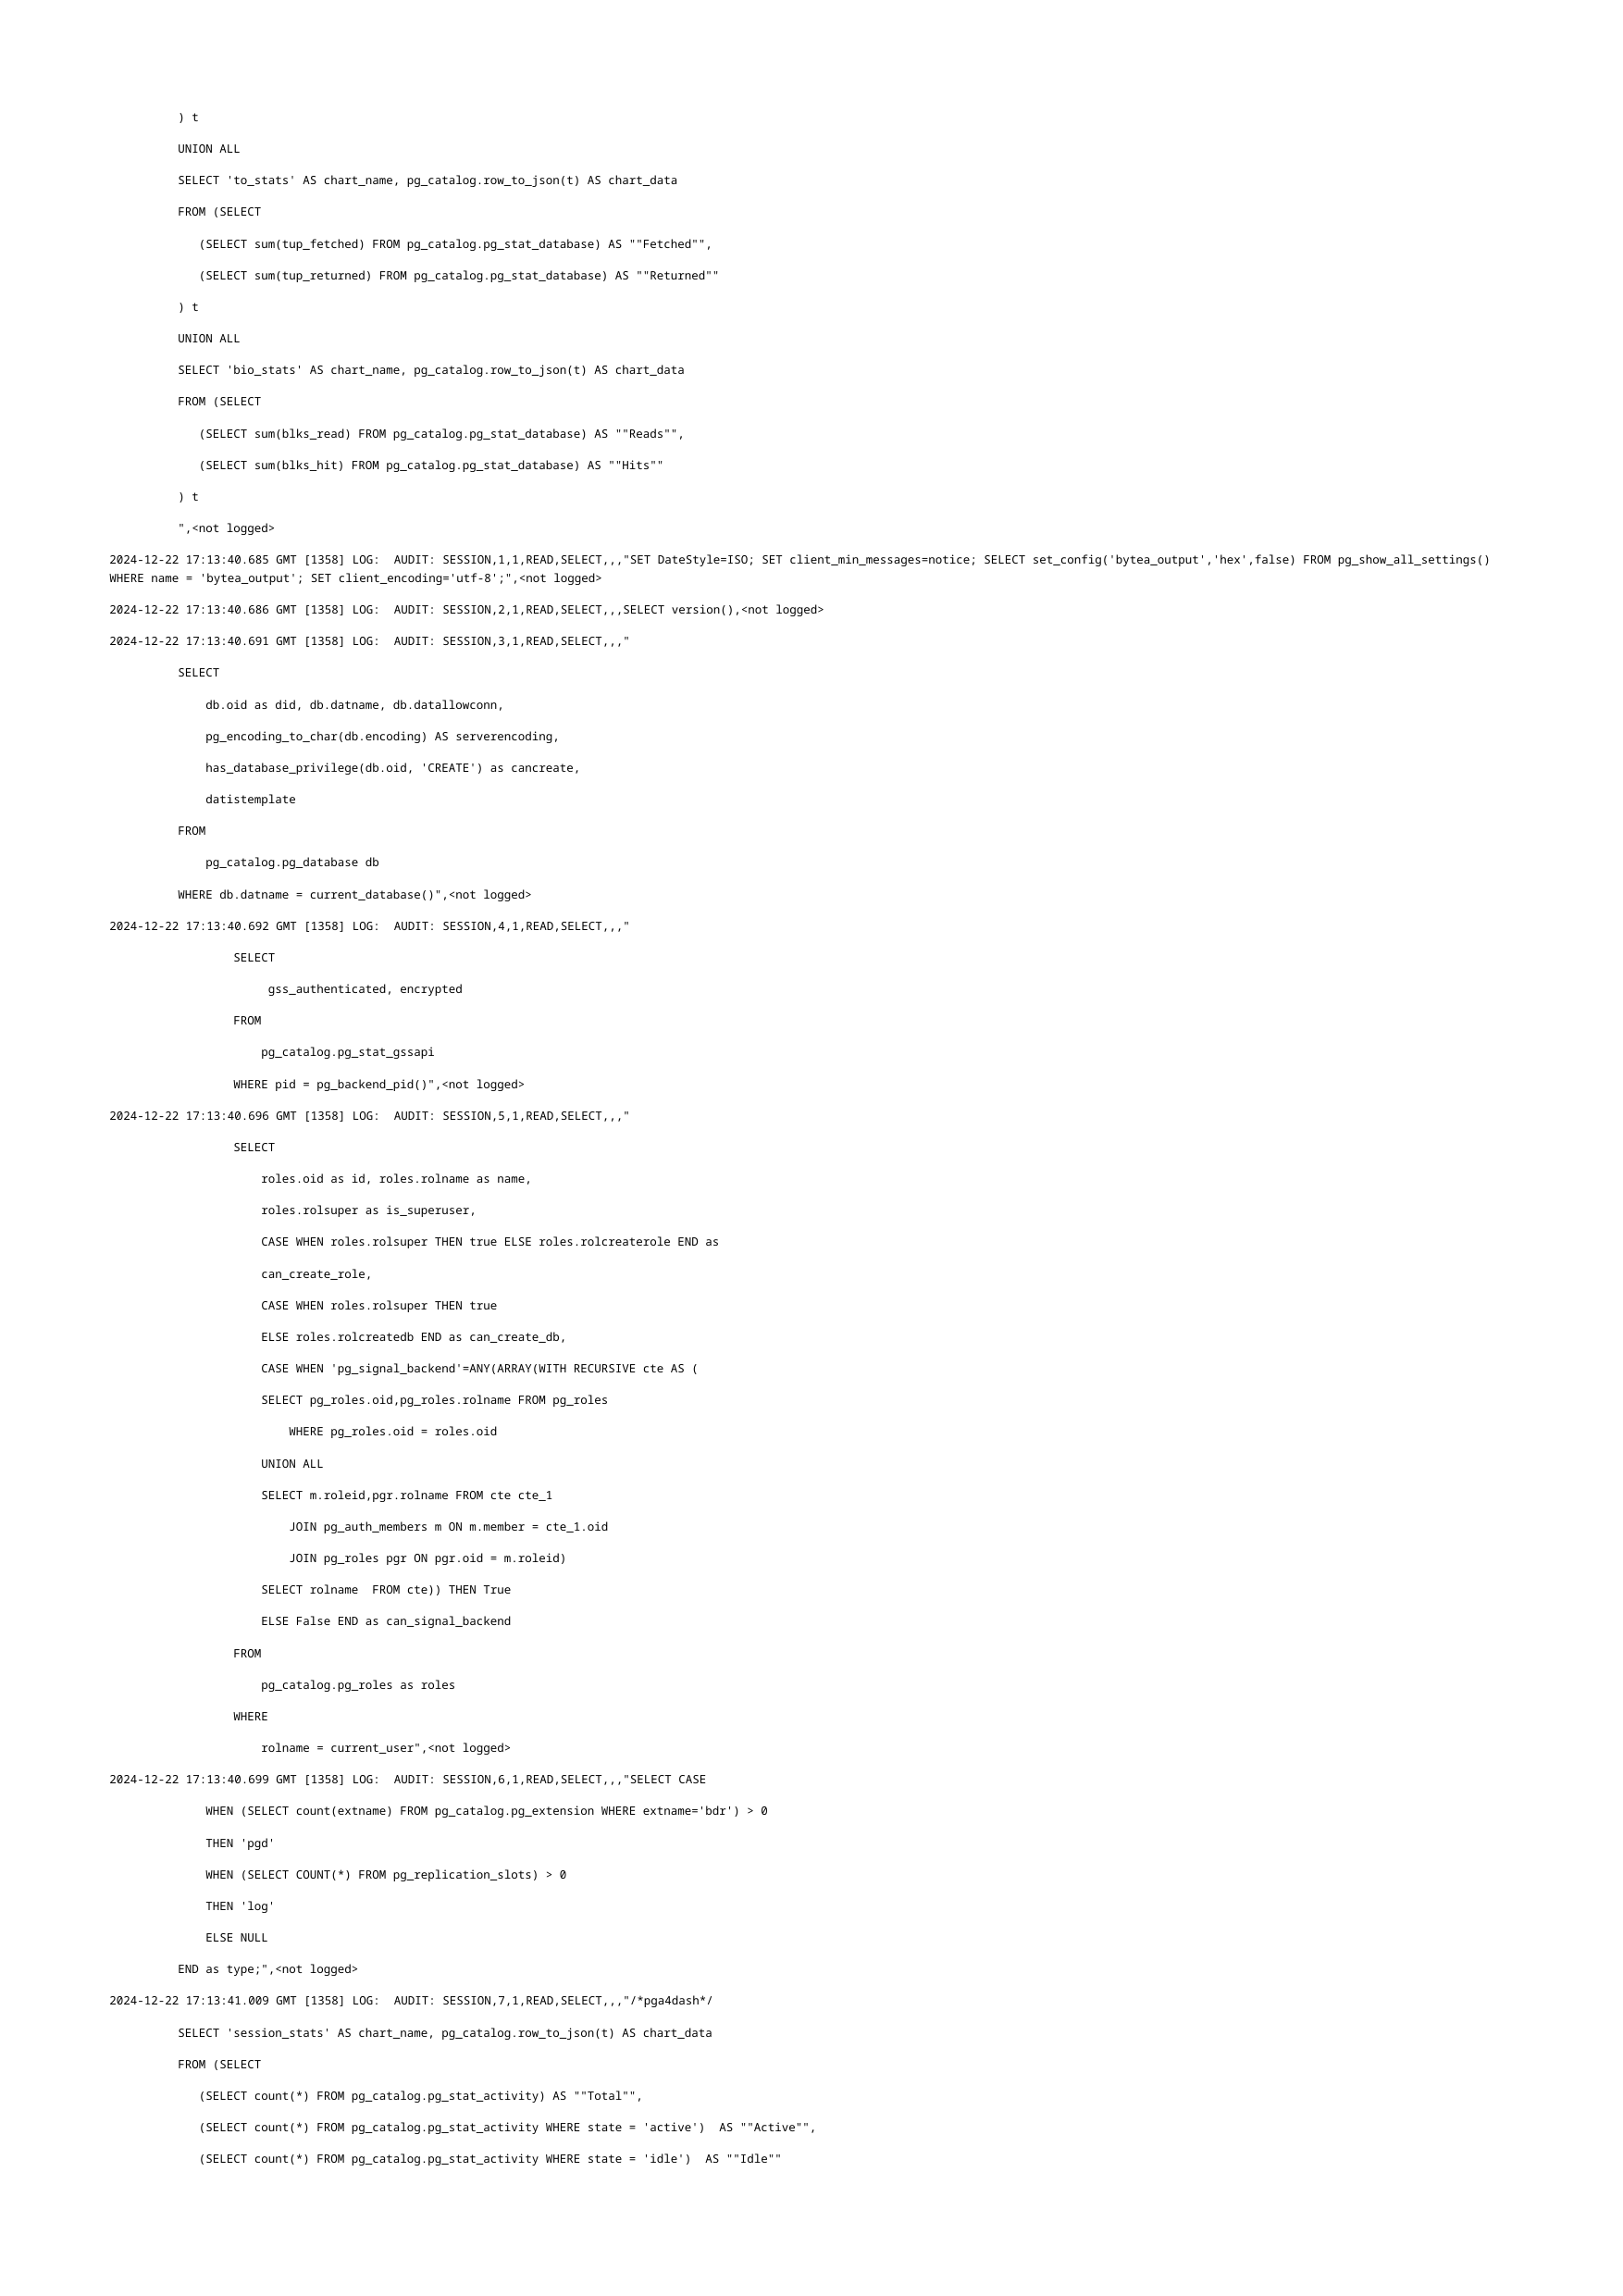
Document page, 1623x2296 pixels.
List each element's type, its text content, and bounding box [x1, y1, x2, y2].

text datistemplate [109, 791, 1514, 807]
text pg_catalog.pg_stat_gssapi [109, 1044, 1514, 1061]
text pg_encoding_to_char(db.encoding) AS serverencoding, [109, 728, 1514, 744]
text ) t [109, 299, 1514, 315]
text THEN 'log' [109, 1898, 1514, 1914]
text SELECT [109, 949, 1514, 965]
text THEN 'pgd' [109, 1835, 1514, 1851]
text WHEN (SELECT COUNT(*) FROM pg_replication_slots) > 0 [109, 1867, 1514, 1882]
text 2024-12-22 17:13:40.691 GMT [1358] LOG: AUDIT: SESSION,3,1,READ,SELECT,,," [109, 633, 1514, 649]
text UNION ALL [109, 330, 1514, 346]
text SELECT 'to_stats' AS chart_name, pg_catalog.row_to_json(t) AS chart_data [109, 172, 1514, 188]
text JOIN pg_auth_members m ON m.member = cte_1.oid [109, 1519, 1514, 1534]
text (SELECT sum(tup_returned) FROM pg_catalog.pg_stat_database) AS ""Returned"" [109, 267, 1514, 283]
text SELECT pg_roles.oid,pg_roles.rolname FROM pg_roles [109, 1392, 1514, 1408]
text ELSE False END as can_signal_backend [109, 1613, 1514, 1630]
text (SELECT sum(blks_read) FROM pg_catalog.pg_stat_database) AS ""Reads"", [109, 426, 1514, 441]
text SELECT rolname FROM cte)) THEN True [109, 1582, 1514, 1597]
text gss_authenticated, encrypted [109, 981, 1514, 997]
text UNION ALL [109, 141, 1514, 156]
text FROM [109, 823, 1514, 838]
text 2024-12-22 17:13:40.692 GMT [1358] LOG: AUDIT: SESSION,4,1,READ,SELECT,,," [109, 918, 1514, 934]
text FROM [109, 1012, 1514, 1028]
text ) t [109, 489, 1514, 504]
text FROM [109, 1645, 1514, 1661]
text FROM (SELECT [109, 2056, 1514, 2072]
text END as type;",<not logged> [109, 1961, 1514, 1977]
text db.oid as did, db.datname, db.datallowconn, [109, 697, 1514, 713]
text 2024-12-22 17:13:41.009 GMT [1358] LOG: AUDIT: SESSION,7,1,READ,SELECT,,,"/*pga4dash*/ [109, 1992, 1514, 2009]
text ELSE roles.rolcreatedb END as can_create_db, [109, 1329, 1514, 1345]
text SELECT 'session_stats' AS chart_name, pg_catalog.row_to_json(t) AS chart_data [109, 2025, 1514, 2041]
text 2024-12-22 17:13:40.686 GMT [1358] LOG: AUDIT: SESSION,2,1,READ,SELECT,,,SELECT version(),<not logged> [109, 602, 1514, 617]
text SELECT [109, 1139, 1514, 1155]
text can_create_role, [109, 1266, 1514, 1282]
text WHERE pg_roles.oid = roles.oid [109, 1423, 1514, 1440]
text WHERE [109, 1708, 1514, 1724]
text 2024-12-22 17:13:40.696 GMT [1358] LOG: AUDIT: SESSION,5,1,READ,SELECT,,," [109, 1108, 1514, 1123]
text CASE WHEN 'pg_signal_backend'=ANY(ARRAY(WITH RECURSIVE cte AS ( [109, 1360, 1514, 1376]
text pg_catalog.pg_database db [109, 854, 1514, 871]
text (SELECT count(*) FROM pg_catalog.pg_stat_activity) AS ""Total"", [109, 2088, 1514, 2104]
text 2024-12-22 17:13:40.685 GMT [1358] LOG: AUDIT: SESSION,1,1,READ,SELECT,,,"SET DateStyle=ISO; SET client_min_messages=notice; SELECT set_config('bytea_output','hex',false) FROM pg_show_all_settings() WHERE name = 'bytea_output'; SET client_encoding='utf-8';",<not logged> [109, 552, 1514, 586]
text ) t [109, 109, 1514, 125]
text roles.rolsuper as is_superuser, [109, 1202, 1514, 1218]
text (SELECT sum(tup_fetched) FROM pg_catalog.pg_stat_database) AS ""Fetched"", [109, 236, 1514, 252]
text 2024-12-22 17:13:40.699 GMT [1358] LOG: AUDIT: SESSION,6,1,READ,SELECT,,,"SELECT CASE [109, 1771, 1514, 1787]
text SELECT [109, 664, 1514, 681]
text ELSE NULL [109, 1930, 1514, 1945]
text UNION ALL [109, 1456, 1514, 1471]
text pg_catalog.pg_roles as roles [109, 1677, 1514, 1693]
text (SELECT sum(blks_hit) FROM pg_catalog.pg_stat_database) AS ""Hits"" [109, 457, 1514, 473]
text SELECT m.roleid,pgr.rolname FROM cte cte_1 [109, 1487, 1514, 1503]
text ",<not logged> [109, 520, 1514, 536]
text CASE WHEN roles.rolsuper THEN true ELSE roles.rolcreaterole END as [109, 1234, 1514, 1250]
text (SELECT count(*) FROM pg_catalog.pg_stat_activity WHERE state = 'idle') AS ""Idle"" [109, 2151, 1514, 2166]
text WHERE pid = pg_backend_pid()",<not logged> [109, 1076, 1514, 1092]
text WHEN (SELECT count(extname) FROM pg_catalog.pg_extension WHERE extname='bdr') > 0 [109, 1803, 1514, 1819]
text WHERE db.datname = current_database()",<not logged> [109, 887, 1514, 902]
text has_database_privilege(db.oid, 'CREATE') as cancreate, [109, 760, 1514, 776]
text rolname = current_user",<not logged> [109, 1740, 1514, 1756]
text (SELECT count(*) FROM pg_catalog.pg_stat_activity WHERE state = 'active') AS ""Active"", [109, 2119, 1514, 2135]
text JOIN pg_roles pgr ON pgr.oid = m.roleid) [109, 1550, 1514, 1566]
text FROM (SELECT [109, 205, 1514, 220]
text SELECT 'bio_stats' AS chart_name, pg_catalog.row_to_json(t) AS chart_data [109, 362, 1514, 378]
text FROM (SELECT [109, 394, 1514, 410]
text CASE WHEN roles.rolsuper THEN true [109, 1297, 1514, 1313]
text roles.oid as id, roles.rolname as name, [109, 1171, 1514, 1186]
